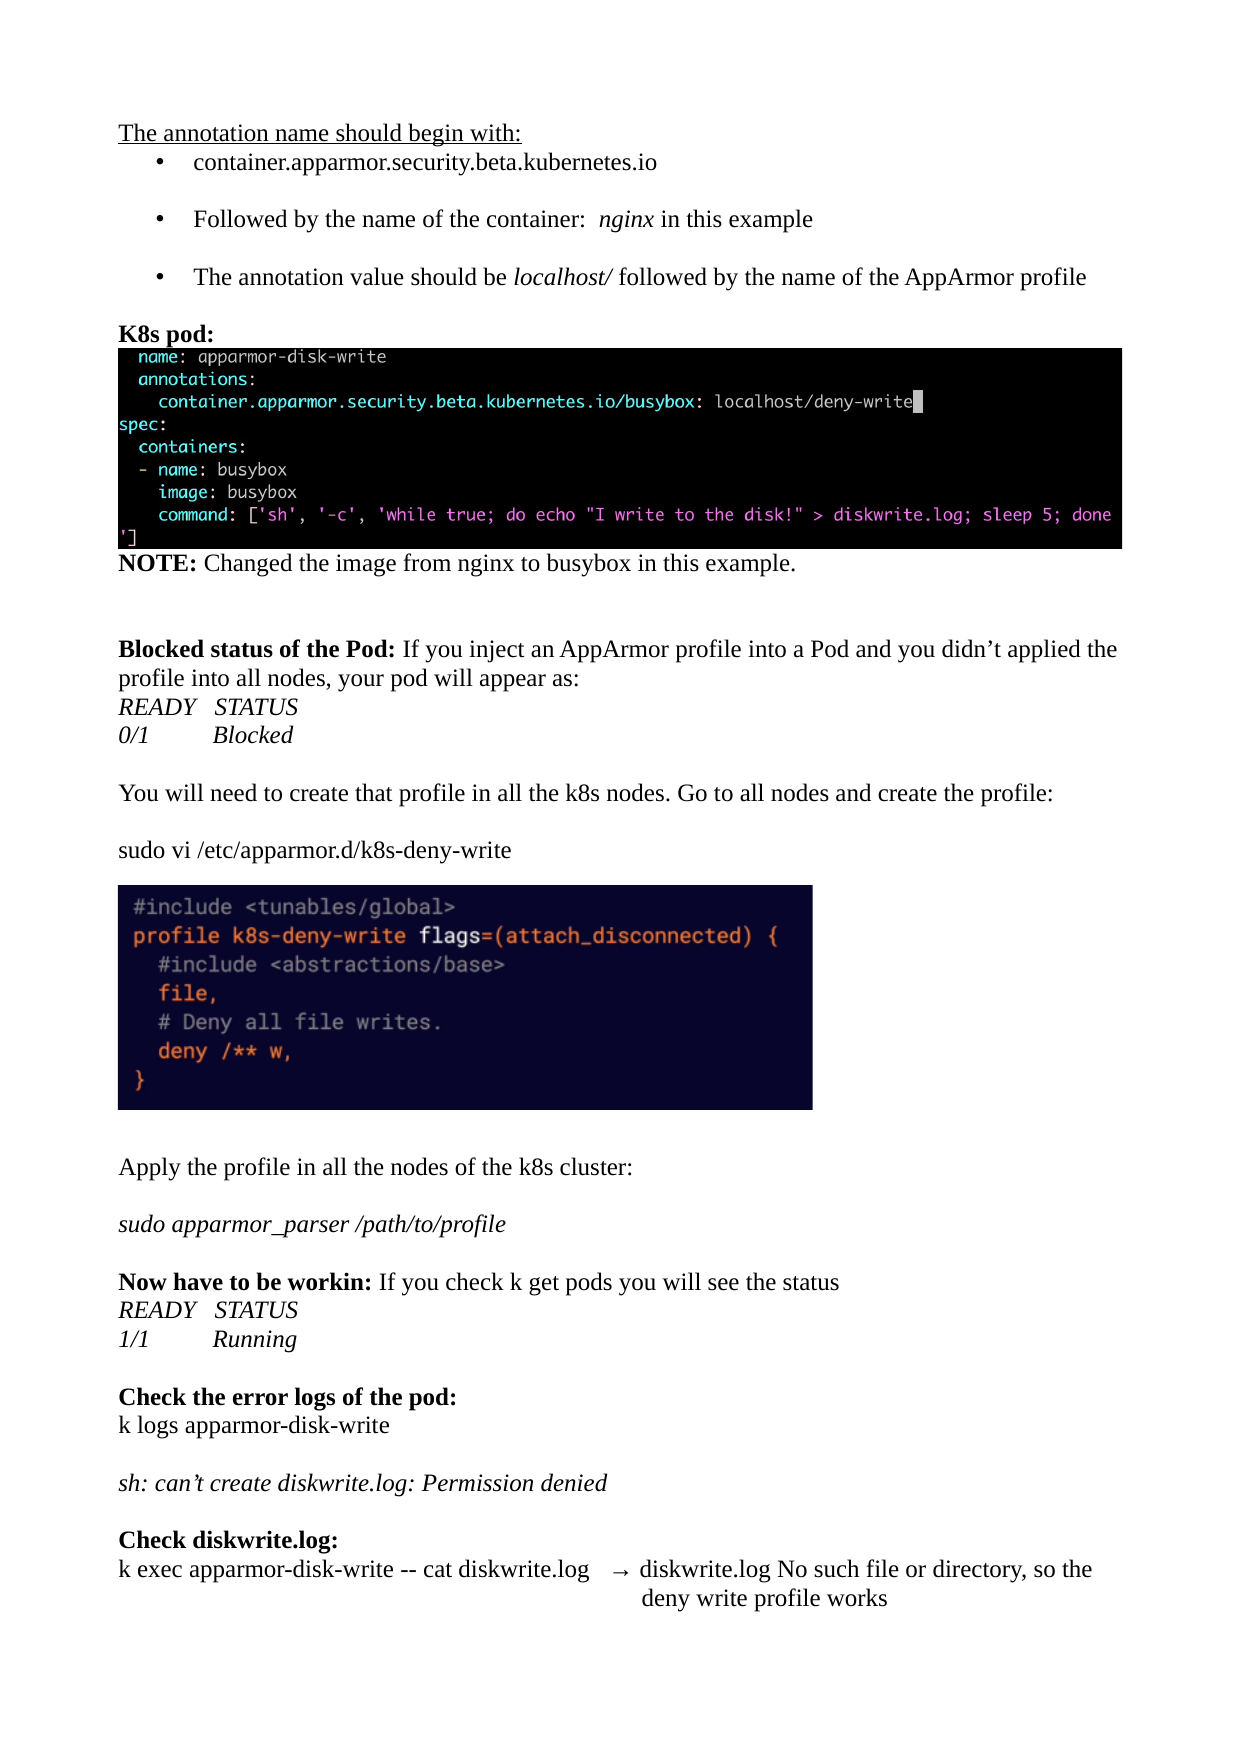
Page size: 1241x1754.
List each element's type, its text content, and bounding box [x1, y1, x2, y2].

text Apply the profile in all the nodes of the k8s cluster: [118, 1152, 1122, 1181]
text sudo apparmor_parser /path/to/profile [118, 1209, 1122, 1238]
text Blocked status of the Pod: If you inject an AppArmor profile into a Pod and you didn’t applied the profile into all nodes, your pod will appear as: [118, 634, 1122, 692]
text NOTE: Changed the image from nginx to busybox in this example. [118, 549, 1122, 577]
text READY STATUS [118, 1296, 1122, 1324]
picture [117, 885, 813, 1110]
text k logs apparmor-disk-write [118, 1411, 1122, 1439]
text The annotation name should begin with: [118, 118, 1122, 147]
text Now have to be workin: If you check k get pods you will see the status [118, 1267, 1122, 1296]
text Check the error logs of the pod: [118, 1382, 1122, 1411]
list The annotation value should be localhost/ followed by the name of the AppArmor profile [156, 262, 1122, 291]
text You will need to create that profile in all the k8s nodes. Go to all nodes and create the profile: [118, 778, 1122, 807]
text sh: can’t create diskwrite.log: Permission denied [118, 1468, 1122, 1497]
text Check diskwrite.log: [118, 1526, 1122, 1554]
text k exec apparmor-disk-write -- cat diskwrite.log → diskwrite.log No such file or directory, so the deny write profile works [118, 1554, 1122, 1612]
list Followed by the name of the container: nginx in this example [156, 204, 1122, 233]
text K8s pod: [118, 319, 1122, 348]
text 1/1 Running [118, 1324, 1122, 1353]
text 0/1 Blocked [118, 721, 1122, 749]
list container.apparmor.security.beta.kubernetes.io [156, 147, 1122, 176]
text READY STATUS [118, 692, 1122, 721]
picture [118, 348, 1123, 549]
text sudo vi /etc/apparmor.d/k8s-deny-write [118, 836, 1122, 864]
